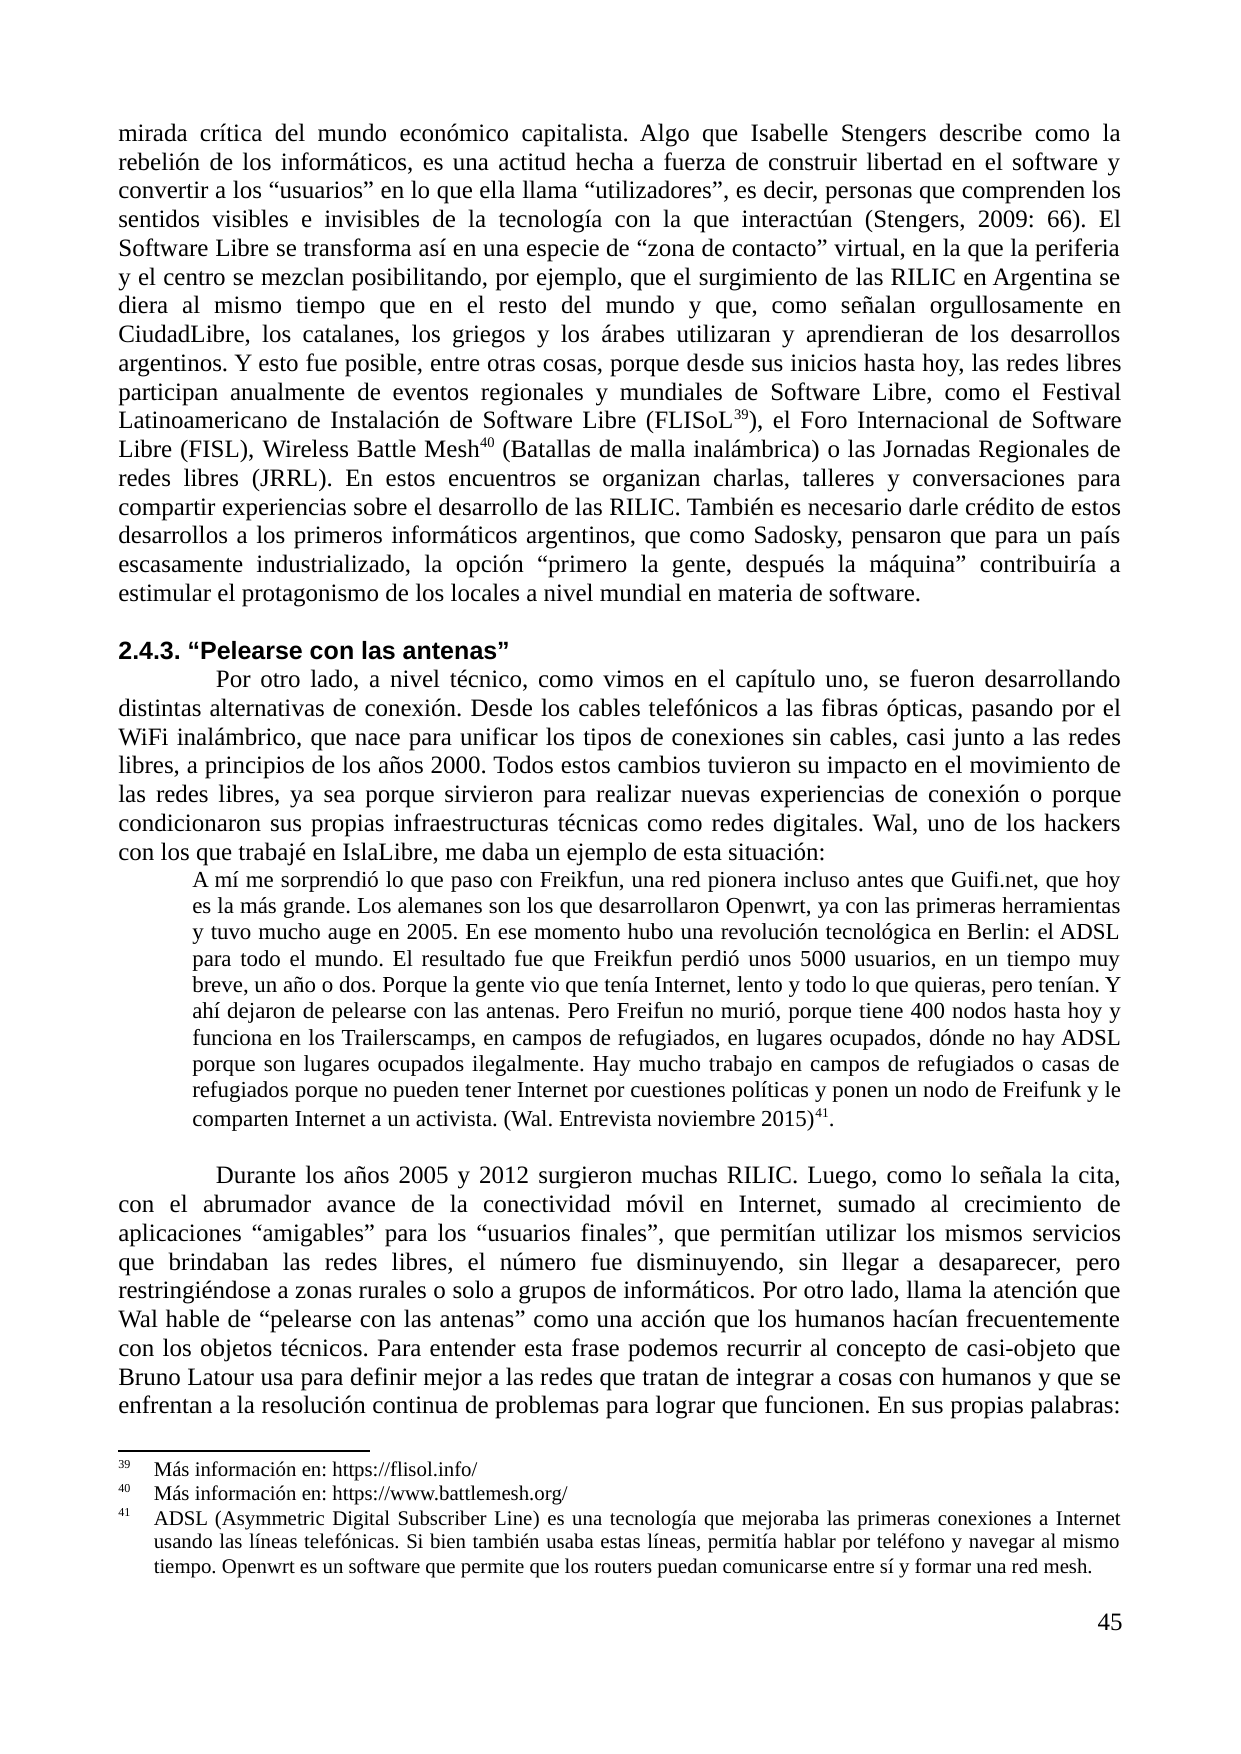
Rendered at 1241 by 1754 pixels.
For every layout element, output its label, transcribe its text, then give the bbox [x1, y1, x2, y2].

text ADSL (Asymmetric Digital Subscriber Line) es una tecnología que mejoraba las primeras conexiones a Internet usando las líneas telefónicas. Si bien también usaba estas líneas, permitía hablar por teléfono y navegar al mismo tiempo. Openwrt es un software que permite que los routers puedan comunicarse entre sí y formar una red mesh. [118, 1505, 1122, 1578]
text Más información en: https://www.battlemesh.org/ [118, 1481, 1122, 1505]
text Más información en: https://flisol.info/ [118, 1457, 1122, 1481]
text mirada crítica del mundo económico capitalista. Algo que Isabelle Stengers describe como la rebelión de los informáticos, es una actitud hecha a fuerza de construir libertad en el software y convertir a los “usuarios” en lo que ella llama “utilizadores”, es decir, personas que comprenden los sentidos visibles e invisibles de la tecnología con la que interactúan (Stengers, 2009: 66). El Software Libre se transforma así en una especie de “zona de contacto” virtual, en la que la periferia y el centro se mezclan posibilitando, por ejemplo, que el surgimiento de las RILIC en Argentina se diera al mismo tiempo que en el resto del mundo y que, como señalan orgullosamente en CiudadLibre, los catalanes, los griegos y los árabes utilizaran y aprendieran de los desarrollos argentinos. Y esto fue posible, entre otras cosas, porque desde sus inicios hasta hoy, las redes libres participan anualmente de eventos regionales y mundiales de Software Libre, como el Festival Latinoamericano de Instalación de Software Libre (FLISoL), el Foro Internacional de Software Libre (FISL), Wireless Battle Mesh (Batallas de malla inalámbrica) o las Jornadas Regionales de redes libres (JRRL). En estos encuentros se organizan charlas, talleres y conversaciones para compartir experiencias sobre el desarrollo de las RILIC. También es necesario darle crédito de estos desarrollos a los primeros informáticos argentinos, que como Sadosky, pensaron que para un país escasamente industrializado, la opción “primero la gente, después la máquina” contribuiría a estimular el protagonismo de los locales a nivel mundial en materia de software. [118, 118, 1122, 607]
subtitle 2.4.3. “Pelearse con las antenas” [118, 636, 1122, 664]
text Por otro lado, a nivel técnico, como vimos en el capítulo uno, se fueron desarrollando distintas alternativas de conexión. Desde los cables telefónicos a las fibras ópticas, pasando por el WiFi inalámbrico, que nace para unificar los tipos de conexiones sin cables, casi junto a las redes libres, a principios de los años 2000. Todos estos cambios tuvieron su impacto en el movimiento de las redes libres, ya sea porque sirvieron para realizar nuevas experiencias de conexión o porque condicionaron sus propias infraestructuras técnicas como redes digitales. Wal, uno de los hackers con los que trabajé en IslaLibre, me daba un ejemplo de esta situación: [118, 664, 1122, 866]
text Durante los años 2005 y 2012 surgieron muchas RILIC. Luego, como lo señala la cita, con el abrumador avance de la conectividad móvil en Internet, sumado al crecimiento de aplicaciones “amigables” para los “usuarios finales”, que permitían utilizar los mismos servicios que brindaban las redes libres, el número fue disminuyendo, sin llegar a desaparecer, pero restringiéndose a zonas rurales o solo a grupos de informáticos. Por otro lado, llama la atención que Wal hable de “pelearse con las antenas” como una acción que los humanos hacían frecuentemente con los objetos técnicos. Para entender esta frase podemos recurrir al concepto de casi-objeto que Bruno Latour usa para definir mejor a las redes que tratan de integrar a cosas con humanos y que se enfrentan a la resolución continua de problemas para lograr que funcionen. En sus propias palabras: [118, 1160, 1122, 1419]
text A mí me sorprendió lo que paso con Freikfun, una red pionera incluso antes que Guifi.net, que hoy es la más grande. Los alemanes son los que desarrollaron Openwrt, ya con las primeras herramientas y tuvo mucho auge en 2005. En ese momento hubo una revolución tecnológica en Berlin: el ADSL para todo el mundo. El resultado fue que Freikfun perdió unos 5000 usuarios, en un tiempo muy breve, un año o dos. Porque la gente vio que tenía Internet, lento y todo lo que quieras, pero tenían. Y ahí dejaron de pelearse con las antenas. Pero Freifun no murió, porque tiene 400 nodos hasta hoy y funciona en los Trailerscamps, en campos de refugiados, en lugares ocupados, dónde no hay ADSL porque son lugares ocupados ilegalmente. Hay mucho trabajo en campos de refugiados o casas de refugiados porque no pueden tener Internet por cuestiones políticas y ponen un nodo de Freifunk y le comparten Internet a un activista. (Wal. Entrevista noviembre 2015). [192, 866, 1122, 1132]
